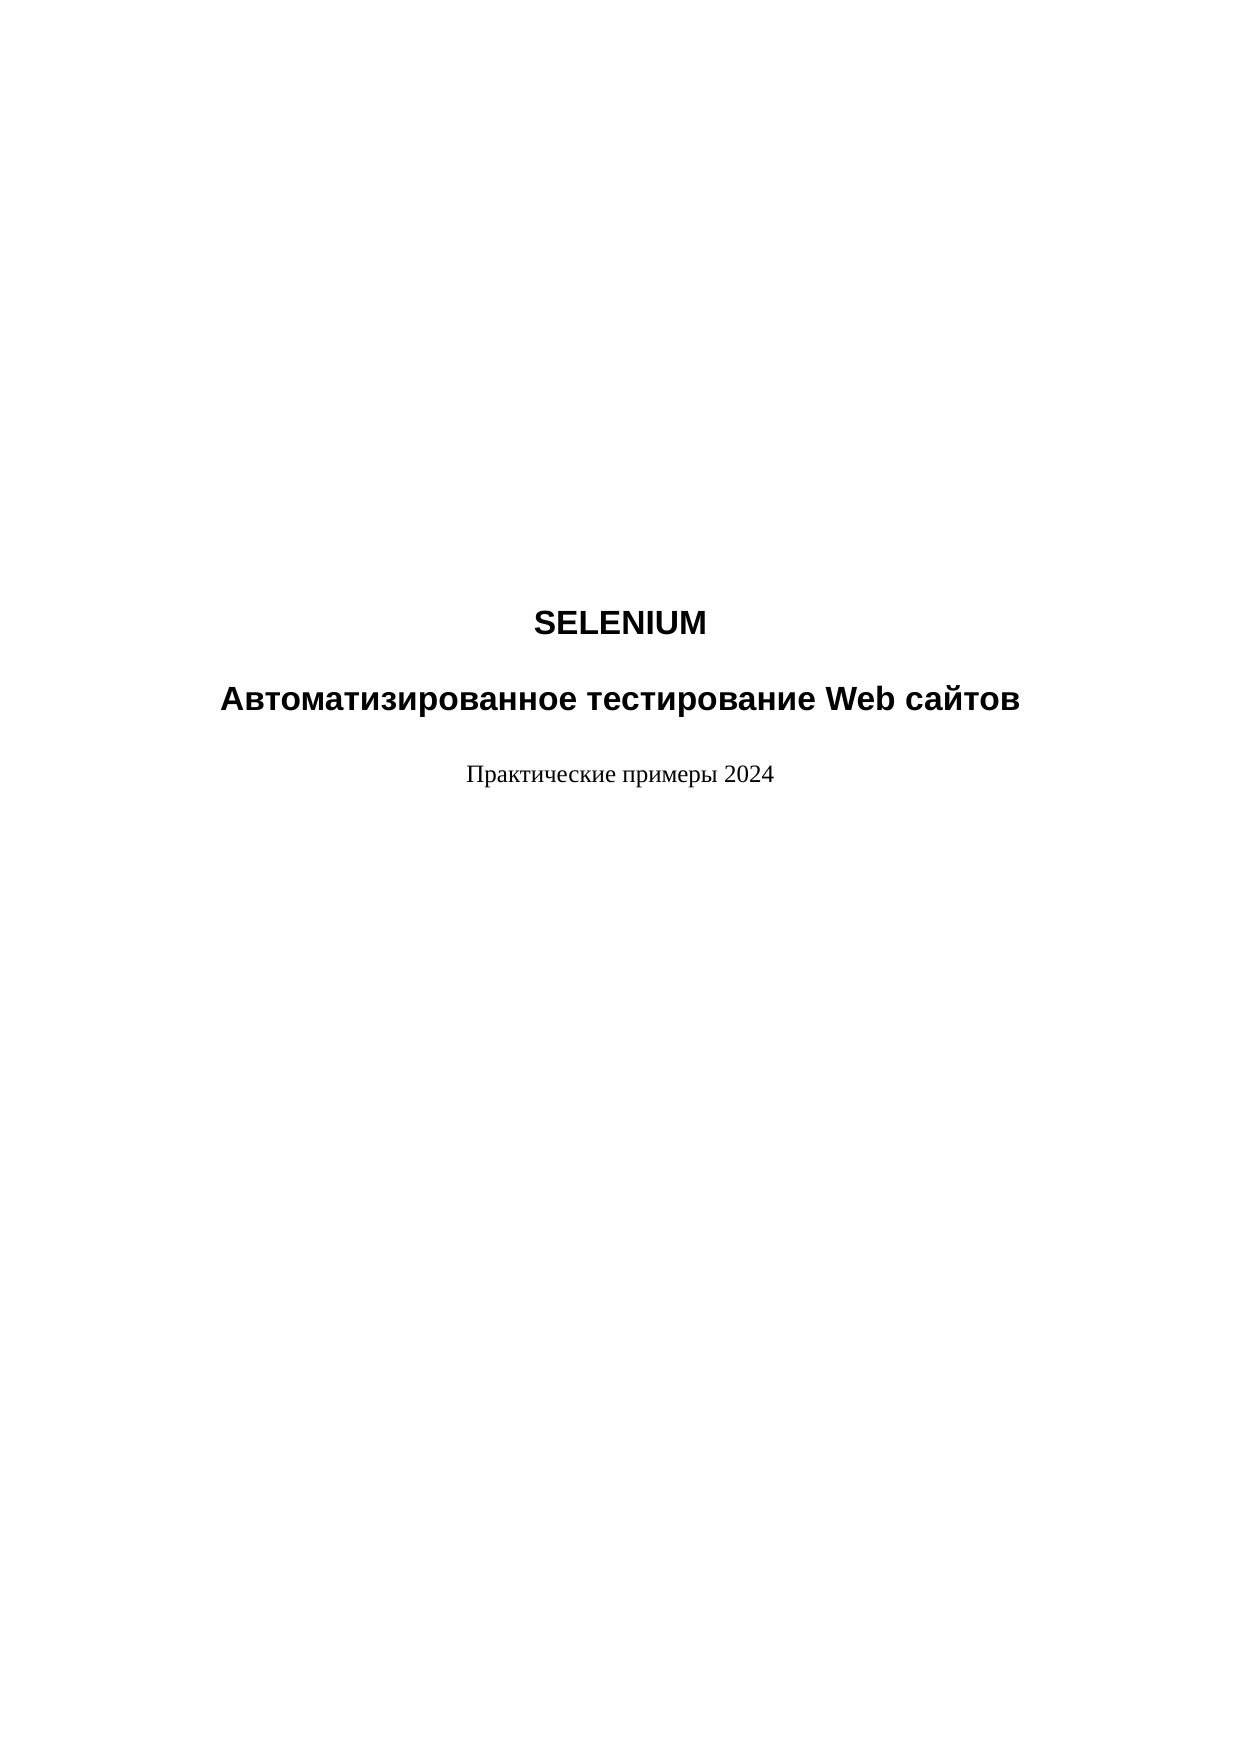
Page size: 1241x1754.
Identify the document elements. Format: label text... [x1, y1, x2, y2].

subtitle Автоматизированное тестирование Web сайтов [118, 679, 1122, 718]
text Практические примеры 2024 [118, 759, 1122, 788]
subtitle SELENIUM [118, 603, 1122, 642]
